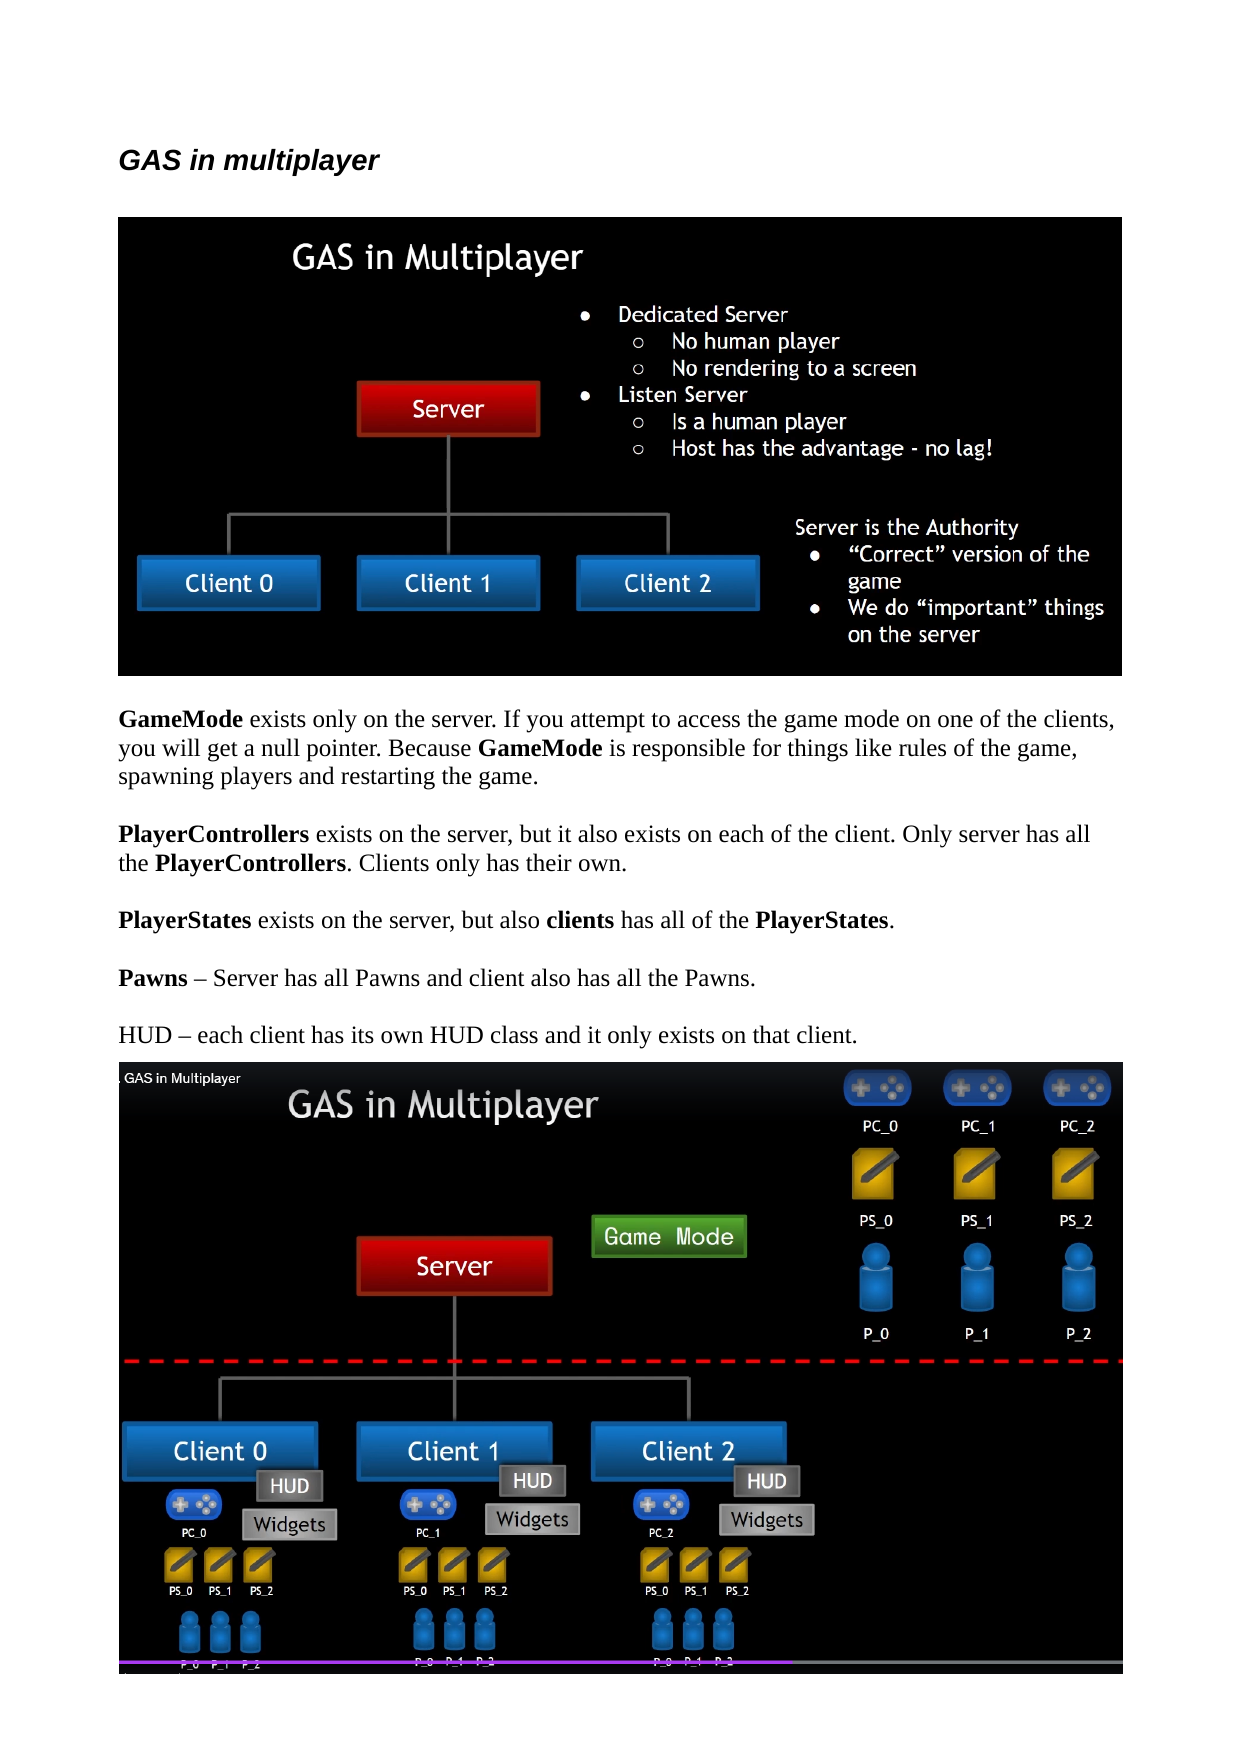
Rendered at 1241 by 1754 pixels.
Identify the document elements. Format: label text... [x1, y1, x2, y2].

text HUD – each client has its own HUD class and it only exists on that client. [118, 1020, 1122, 1049]
picture [118, 217, 1122, 676]
text PlayerStates exists on the server, but also clients has all of the PlayerStates. [118, 905, 1122, 934]
subtitle GAS in multiplayer [118, 143, 1122, 177]
text PlayerControllers exists on the server, but it also exists on each of the client. Only server has all the PlayerControllers. Clients only has their own. [118, 819, 1122, 876]
text GameMode exists only on the server. If you attempt to access the game mode on one of the clients, you will get a null pointer. Because GameMode is responsible for things like rules of the game, spawning players and restarting the game. [118, 704, 1122, 790]
picture [119, 1062, 1123, 1674]
text Pawns – Server has all Pawns and client also has all the Pawns. [118, 963, 1122, 991]
